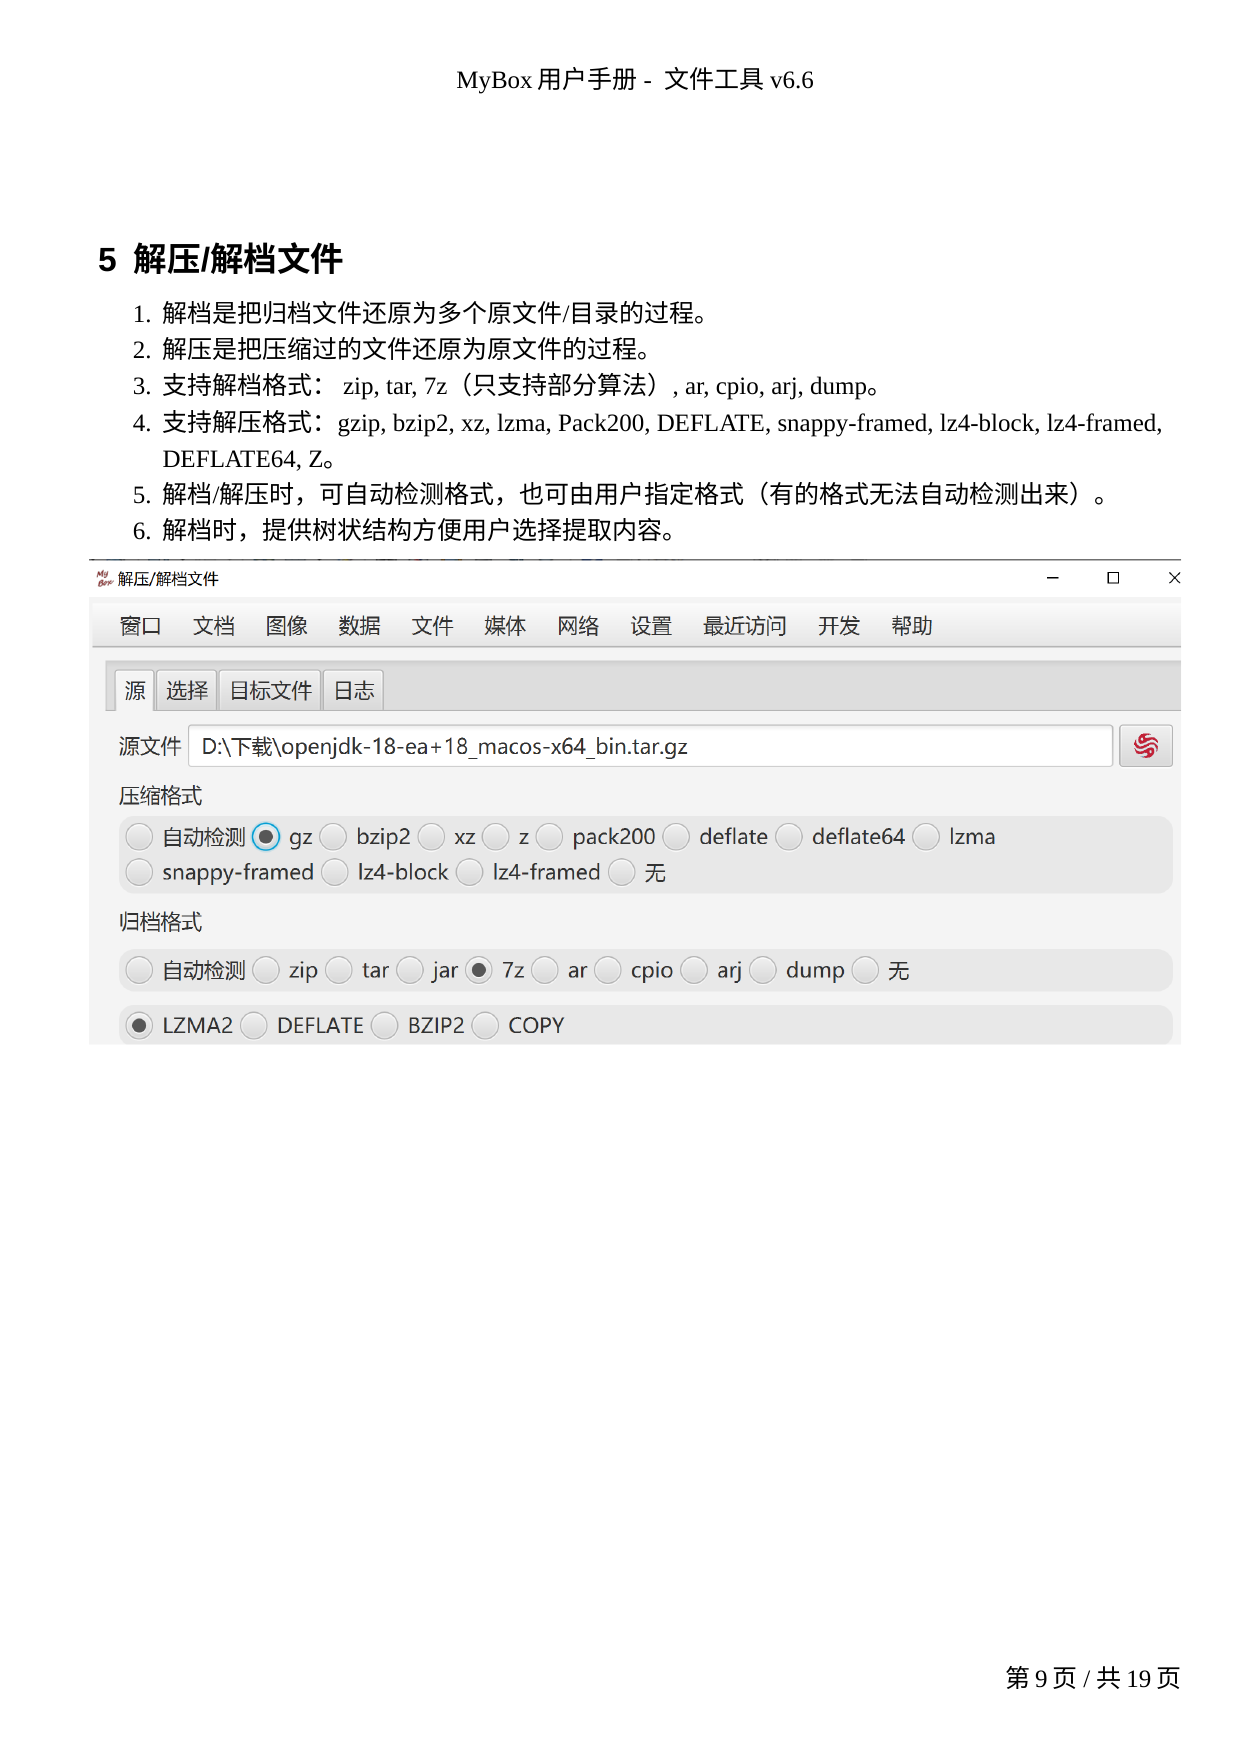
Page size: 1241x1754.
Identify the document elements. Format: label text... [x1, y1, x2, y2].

list 支持解压格式：gzip, bzip2, xz, lzma, Pack200, DEFLATE, snappy-framed, lz4-block, lz4-framed, DEFLATE64, Z。 [133, 402, 1181, 474]
subtitle 解压/解档文件 [88, 232, 1181, 281]
list 解档时，提供树状结构方便用户选择提取内容。 [133, 511, 1181, 547]
list 解压是把压缩过的文件还原为原文件的过程。 [133, 329, 1181, 366]
picture [88, 559, 1182, 1045]
list 解档是把归档文件还原为多个原文件/目录的过程。 [133, 293, 1181, 329]
list 支持解档格式： zip, tar, 7z（只支持部分算法）, ar, cpio, arj, dump。 [133, 366, 1181, 402]
list 解档/解压时，可自动检测格式，也可由用户指定格式（有的格式无法自动检测出来）。 [133, 474, 1181, 511]
